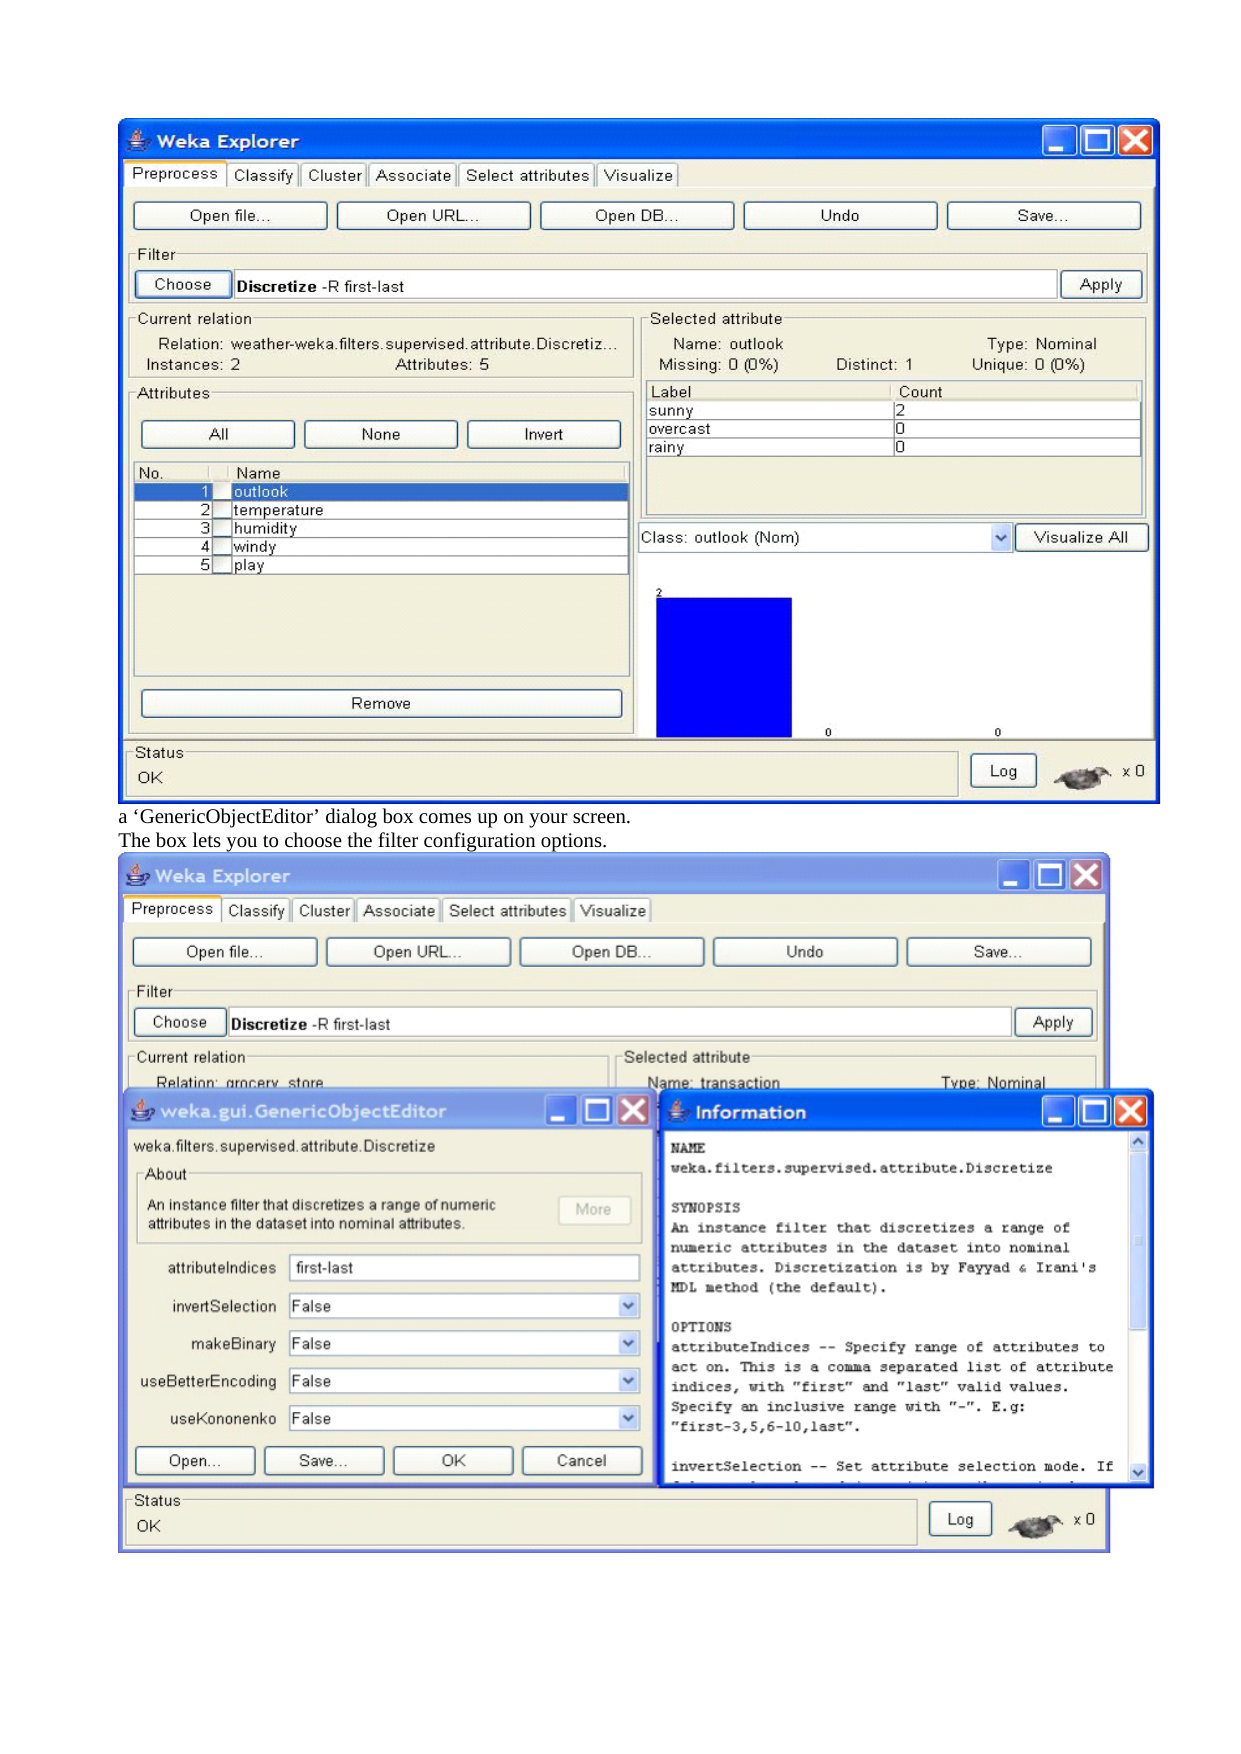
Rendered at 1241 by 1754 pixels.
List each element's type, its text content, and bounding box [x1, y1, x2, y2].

text a ‘GenericObjectEditor’ dialog box comes up on your screen. [118, 804, 1122, 828]
text The box lets you to choose the filter configuration options. [118, 828, 1122, 852]
